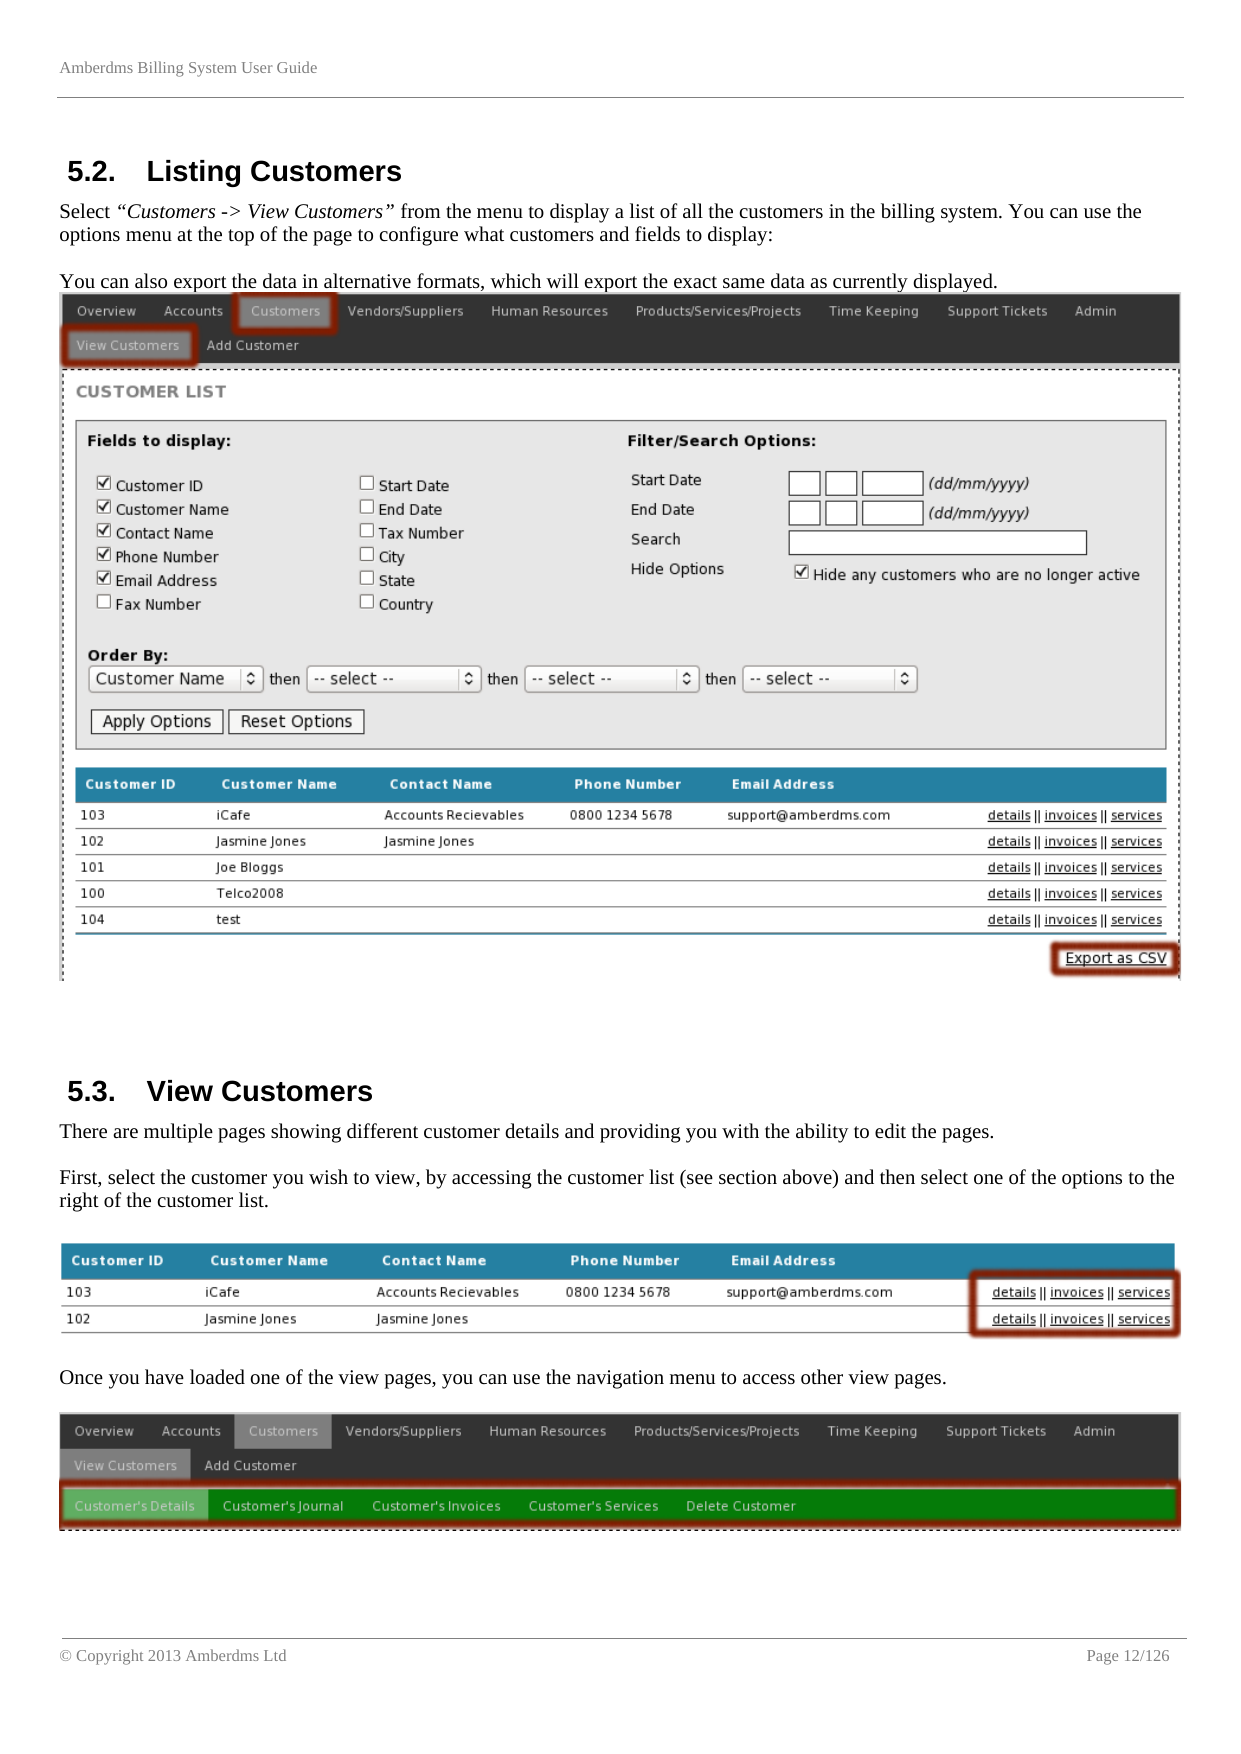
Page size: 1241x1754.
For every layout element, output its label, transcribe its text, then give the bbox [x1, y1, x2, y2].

subtitle Listing Customers [59, 155, 1181, 188]
picture [59, 292, 1182, 981]
text Select “Customers -> View Customers” from the menu to display a list of all the customers in the billing system. You can use the options menu at the top of the page to configure what customers and fields to display: [59, 200, 1181, 246]
text There are multiple pages showing different customer details and providing you with the ability to edit the pages. [59, 1120, 1181, 1143]
subtitle View Customers [59, 1075, 1181, 1107]
text Once you have loaded one of the view pages, you can use the navigation menu to access other view pages. [59, 1366, 1181, 1389]
picture [59, 1235, 1182, 1343]
text You can also export the data in alternative formats, which will export the exact same data as currently displayed. [59, 269, 1181, 292]
picture [59, 1412, 1182, 1531]
text First, select the customer you wish to view, by accessing the customer list (see section above) and then select one of the options to the right of the customer list. [59, 1166, 1181, 1212]
